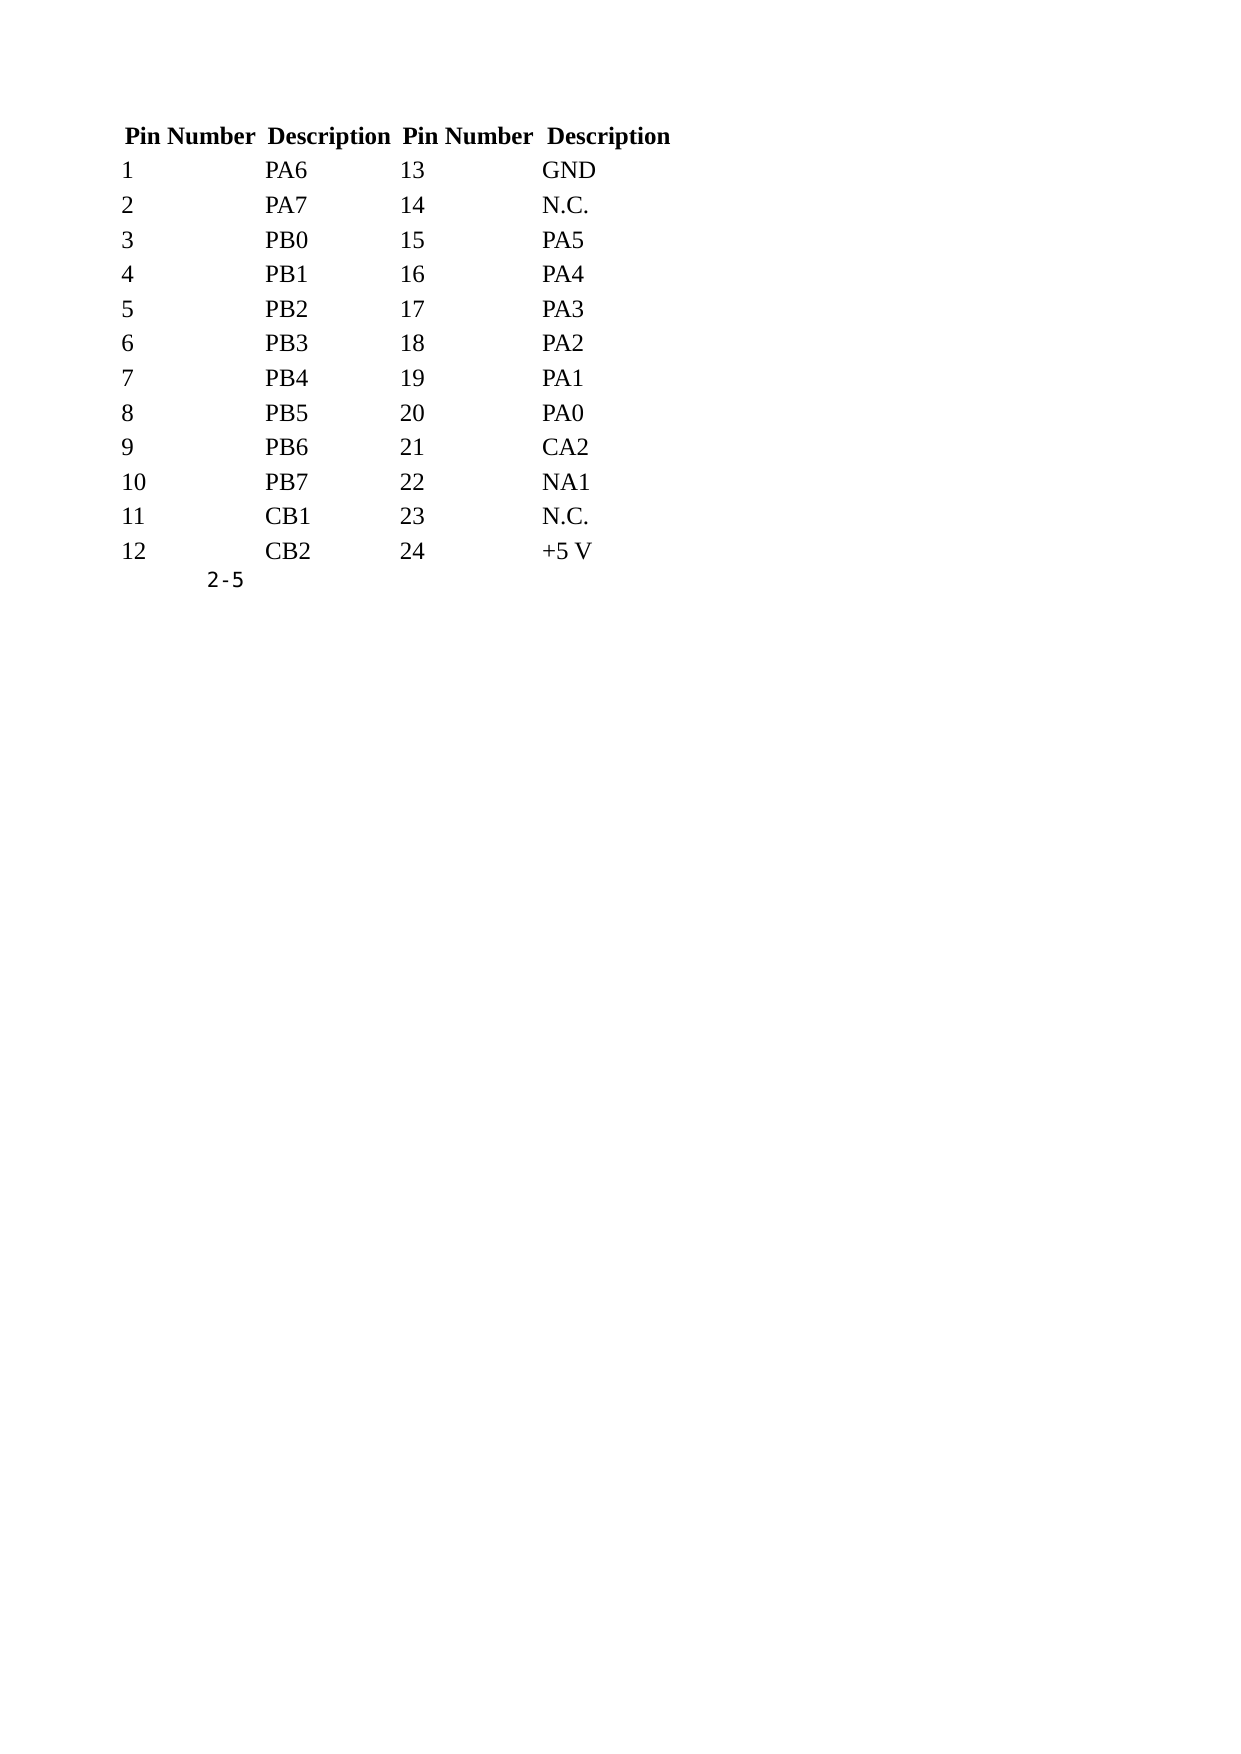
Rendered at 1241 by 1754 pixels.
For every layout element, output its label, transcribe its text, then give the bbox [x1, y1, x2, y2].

table_cell PB7 [262, 464, 397, 498]
table_cell 1 [118, 153, 262, 187]
table_cell 17 [397, 291, 539, 326]
table_cell 2 [118, 187, 262, 222]
table_header Description [539, 118, 678, 153]
table_cell CB1 [262, 499, 397, 533]
table_cell 15 [397, 222, 539, 256]
table_cell PB5 [262, 395, 397, 429]
table_cell 12 [118, 533, 262, 568]
table_cell 16 [397, 256, 539, 291]
table_cell 24 [397, 533, 539, 568]
table_cell PA3 [539, 291, 678, 326]
table_cell 3 [118, 222, 262, 256]
table_cell 21 [397, 429, 539, 464]
table_cell 19 [397, 360, 539, 395]
table_cell 8 [118, 395, 262, 429]
table_cell 5 [118, 291, 262, 326]
table_cell CB2 [262, 533, 397, 568]
table_cell 6 [118, 326, 262, 360]
table_cell 7 [118, 360, 262, 395]
text 2-5 [207, 568, 1122, 592]
table_cell 18 [397, 326, 539, 360]
table_cell 23 [397, 499, 539, 533]
table_cell PB6 [262, 429, 397, 464]
table_cell N.C. [539, 499, 678, 533]
table_cell PA1 [539, 360, 678, 395]
table_cell CA2 [539, 429, 678, 464]
table_cell PA5 [539, 222, 678, 256]
table_header Pin Number [118, 118, 262, 153]
table_header Description [262, 118, 397, 153]
table_cell 14 [397, 187, 539, 222]
table_cell PB2 [262, 291, 397, 326]
table_cell 4 [118, 256, 262, 291]
table_cell PA4 [539, 256, 678, 291]
table_cell 10 [118, 464, 262, 498]
table_cell +5 V [539, 533, 678, 568]
table_cell PB4 [262, 360, 397, 395]
table_cell PB1 [262, 256, 397, 291]
table_cell PA6 [262, 153, 397, 187]
table_cell PA2 [539, 326, 678, 360]
table_cell 11 [118, 499, 262, 533]
table_cell 9 [118, 429, 262, 464]
table_cell PB3 [262, 326, 397, 360]
table_cell PB0 [262, 222, 397, 256]
table_cell PA0 [539, 395, 678, 429]
table_cell GND [539, 153, 678, 187]
table_header Pin Number [397, 118, 539, 153]
table_cell N.C. [539, 187, 678, 222]
table_cell PA7 [262, 187, 397, 222]
table_cell NA1 [539, 464, 678, 498]
table_cell 20 [397, 395, 539, 429]
table_cell 22 [397, 464, 539, 498]
table_cell 13 [397, 153, 539, 187]
